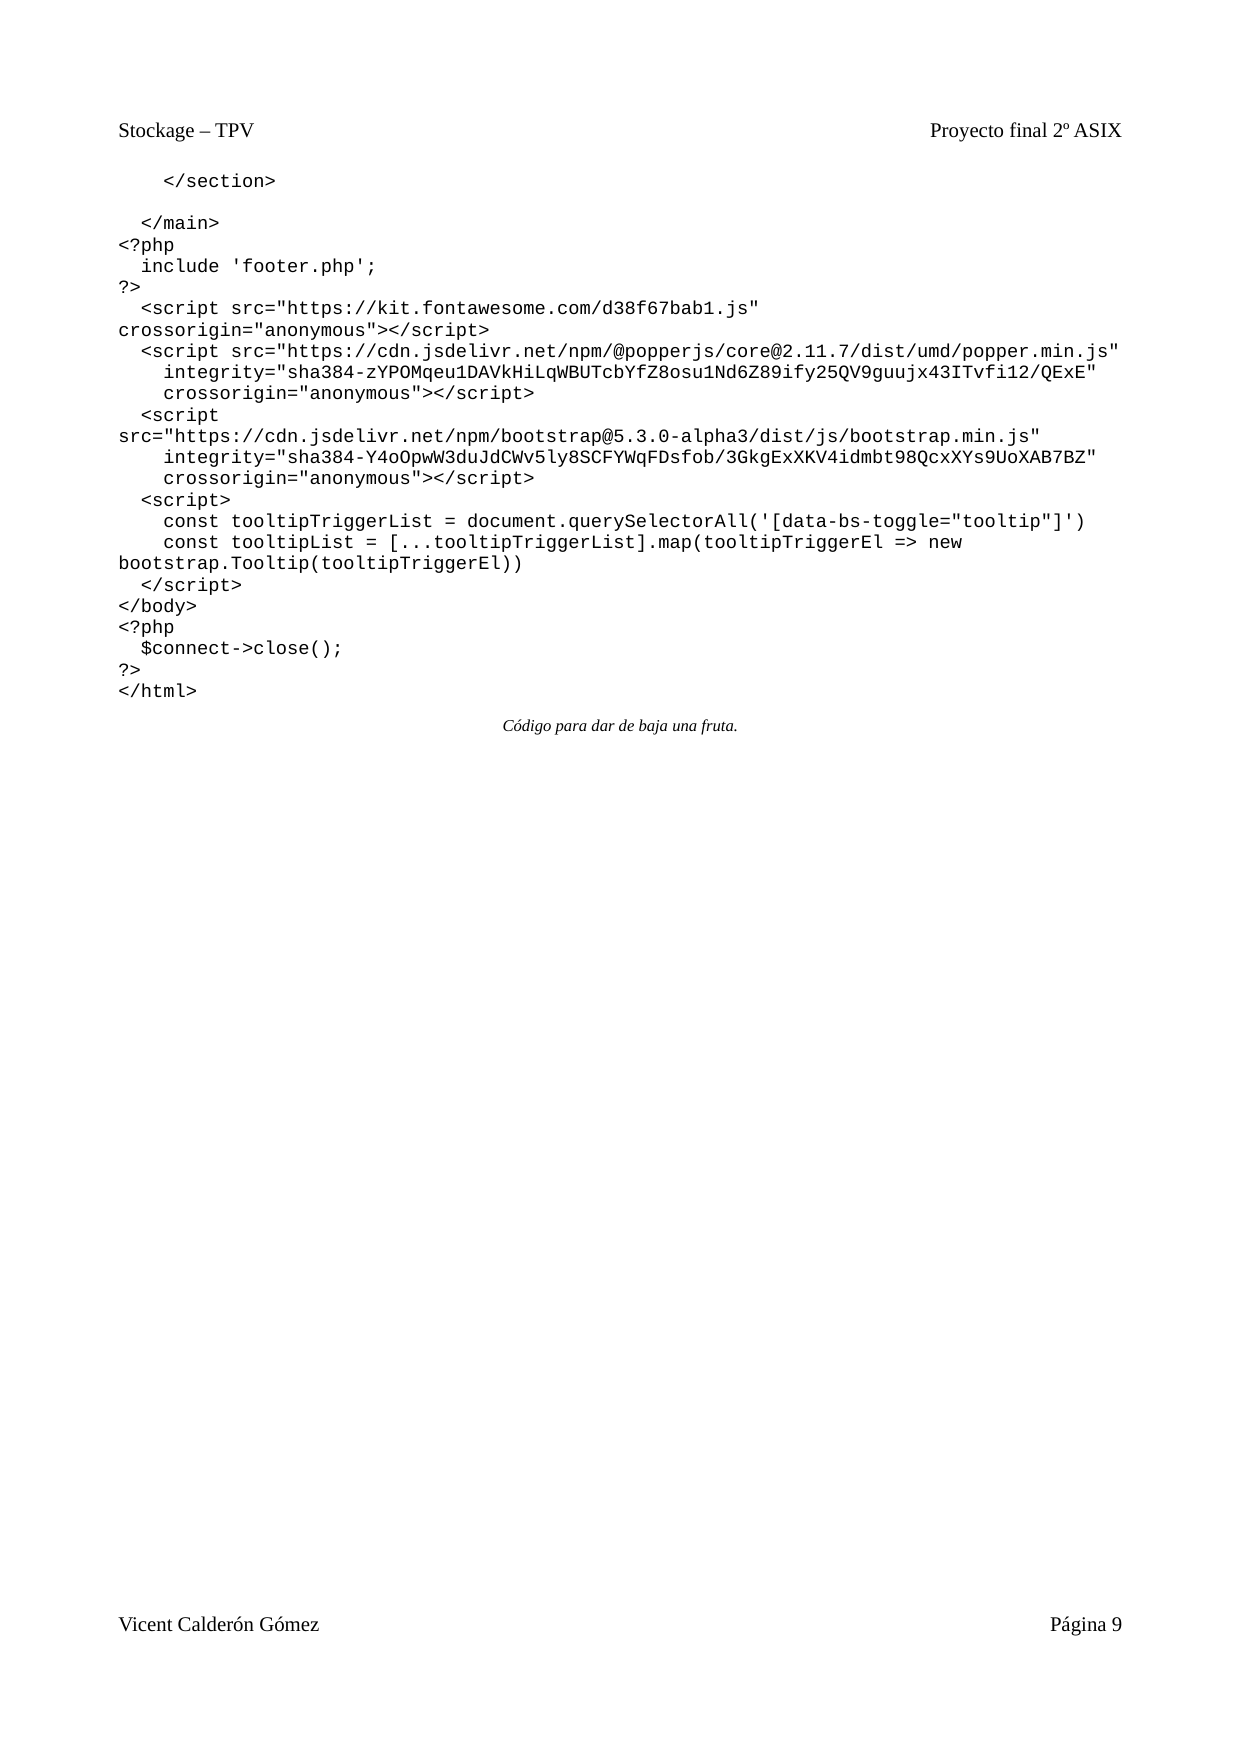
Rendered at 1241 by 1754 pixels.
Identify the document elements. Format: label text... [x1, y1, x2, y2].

text crossorigin="anonymous"></script> [118, 469, 1122, 490]
text const tooltipTriggerList = document.querySelectorAll('[data-bs-toggle="tooltip"]') [118, 512, 1122, 533]
text </main> [118, 214, 1122, 235]
text Código para dar de baja una fruta. [118, 715, 1122, 734]
text <?php [118, 618, 1122, 639]
text </script> [118, 575, 1122, 597]
text const tooltipList = [...tooltipTriggerList].map(tooltipTriggerEl => new bootstrap.Tooltip(tooltipTriggerEl)) [118, 533, 1122, 575]
text <script src="https://cdn.jsdelivr.net/npm/@popperjs/core@2.11.7/dist/umd/popper.min.js" [118, 342, 1122, 363]
text <script> [118, 490, 1122, 512]
text </section> [118, 172, 1122, 193]
text integrity="sha384-Y4oOpwW3duJdCWv5ly8SCFYWqFDsfob/3GkgExXKV4idmbt98QcxXYs9UoXAB7BZ" [118, 448, 1122, 469]
text <script src="https://kit.fontawesome.com/d38f67bab1.js" crossorigin="anonymous"></script> [118, 299, 1122, 342]
text <script src="https://cdn.jsdelivr.net/npm/bootstrap@5.3.0-alpha3/dist/js/bootstrap.min.js" [118, 405, 1122, 448]
text <?php [118, 235, 1122, 257]
text </html> [118, 682, 1122, 703]
text </body> [118, 597, 1122, 618]
text include 'footer.php'; [118, 257, 1122, 278]
text integrity="sha384-zYPOMqeu1DAVkHiLqWBUTcbYfZ8osu1Nd6Z89ify25QV9guujx43ITvfi12/QExE" [118, 363, 1122, 384]
text ?> [118, 660, 1122, 682]
text ?> [118, 278, 1122, 299]
text $connect->close(); [118, 639, 1122, 660]
text crossorigin="anonymous"></script> [118, 384, 1122, 405]
